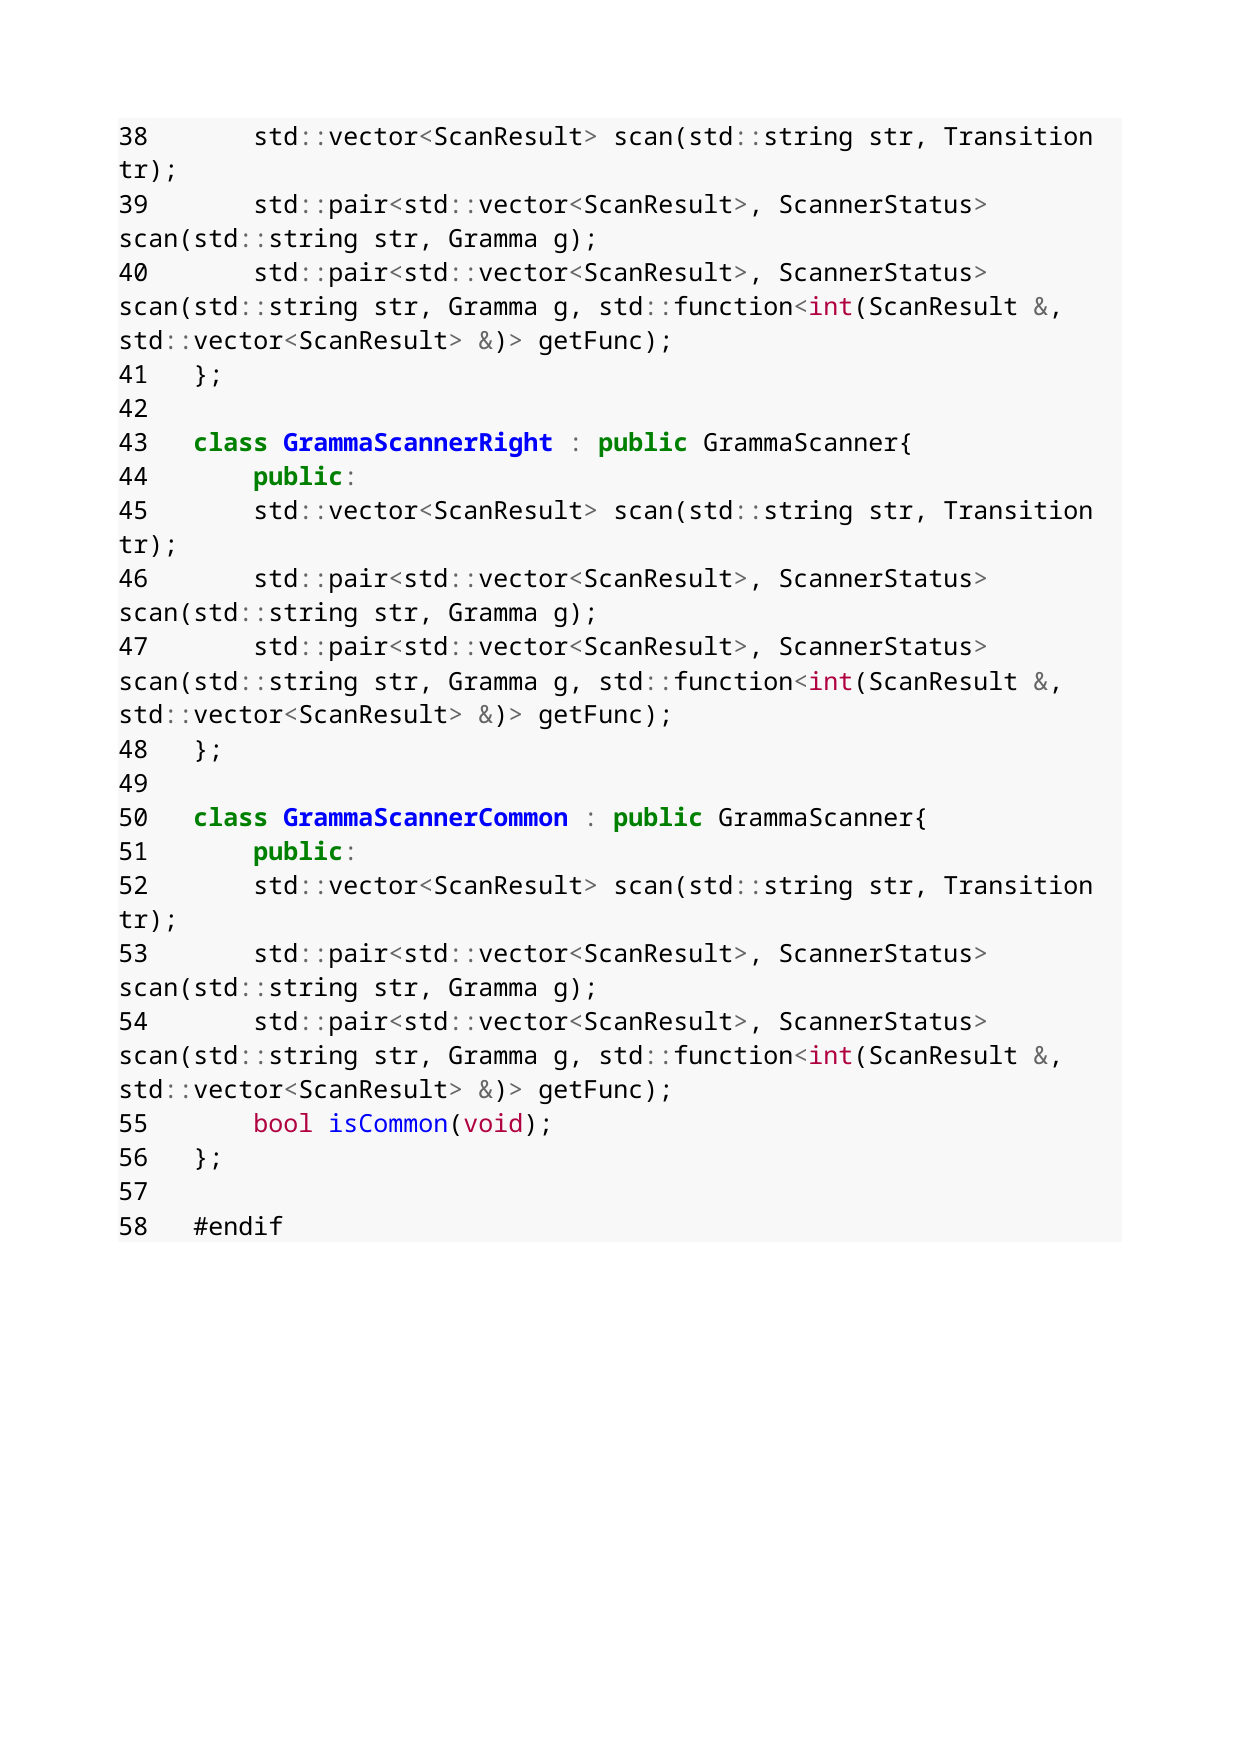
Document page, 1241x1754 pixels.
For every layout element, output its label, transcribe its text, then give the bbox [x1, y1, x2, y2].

text 54 std::pair<std::vector<ScanResult>, ScannerStatus> scan(std::string str, Gramma g, std::function<int(ScanResult &, std::vector<ScanResult> &)> getFunc); [118, 1004, 1122, 1106]
text 45 std::vector<ScanResult> scan(std::string str, Transition tr); [118, 493, 1122, 561]
text 44 public: [118, 459, 1122, 493]
text 41 }; [118, 357, 1122, 391]
text 46 std::pair<std::vector<ScanResult>, ScannerStatus> scan(std::string str, Gramma g); [118, 561, 1122, 629]
text 58 #endif [118, 1208, 1122, 1242]
text 47 std::pair<std::vector<ScanResult>, ScannerStatus> scan(std::string str, Gramma g, std::function<int(ScanResult &, std::vector<ScanResult> &)> getFunc); [118, 629, 1122, 731]
text 50 class GrammaScannerCommon : public GrammaScanner{ [118, 799, 1122, 833]
text 55 bool isCommon(void); [118, 1106, 1122, 1140]
text 53 std::pair<std::vector<ScanResult>, ScannerStatus> scan(std::string str, Gramma g); [118, 936, 1122, 1004]
text 42 [118, 391, 1122, 425]
text 56 }; [118, 1140, 1122, 1174]
text 43 class GrammaScannerRight : public GrammaScanner{ [118, 425, 1122, 459]
text 48 }; [118, 731, 1122, 765]
text 40 std::pair<std::vector<ScanResult>, ScannerStatus> scan(std::string str, Gramma g, std::function<int(ScanResult &, std::vector<ScanResult> &)> getFunc); [118, 254, 1122, 357]
text 52 std::vector<ScanResult> scan(std::string str, Transition tr); [118, 867, 1122, 936]
text 39 std::pair<std::vector<ScanResult>, ScannerStatus> scan(std::string str, Gramma g); [118, 186, 1122, 254]
text 38 std::vector<ScanResult> scan(std::string str, Transition tr); [118, 118, 1122, 186]
text 57 [118, 1174, 1122, 1208]
text 51 public: [118, 833, 1122, 867]
text 49 [118, 765, 1122, 799]
